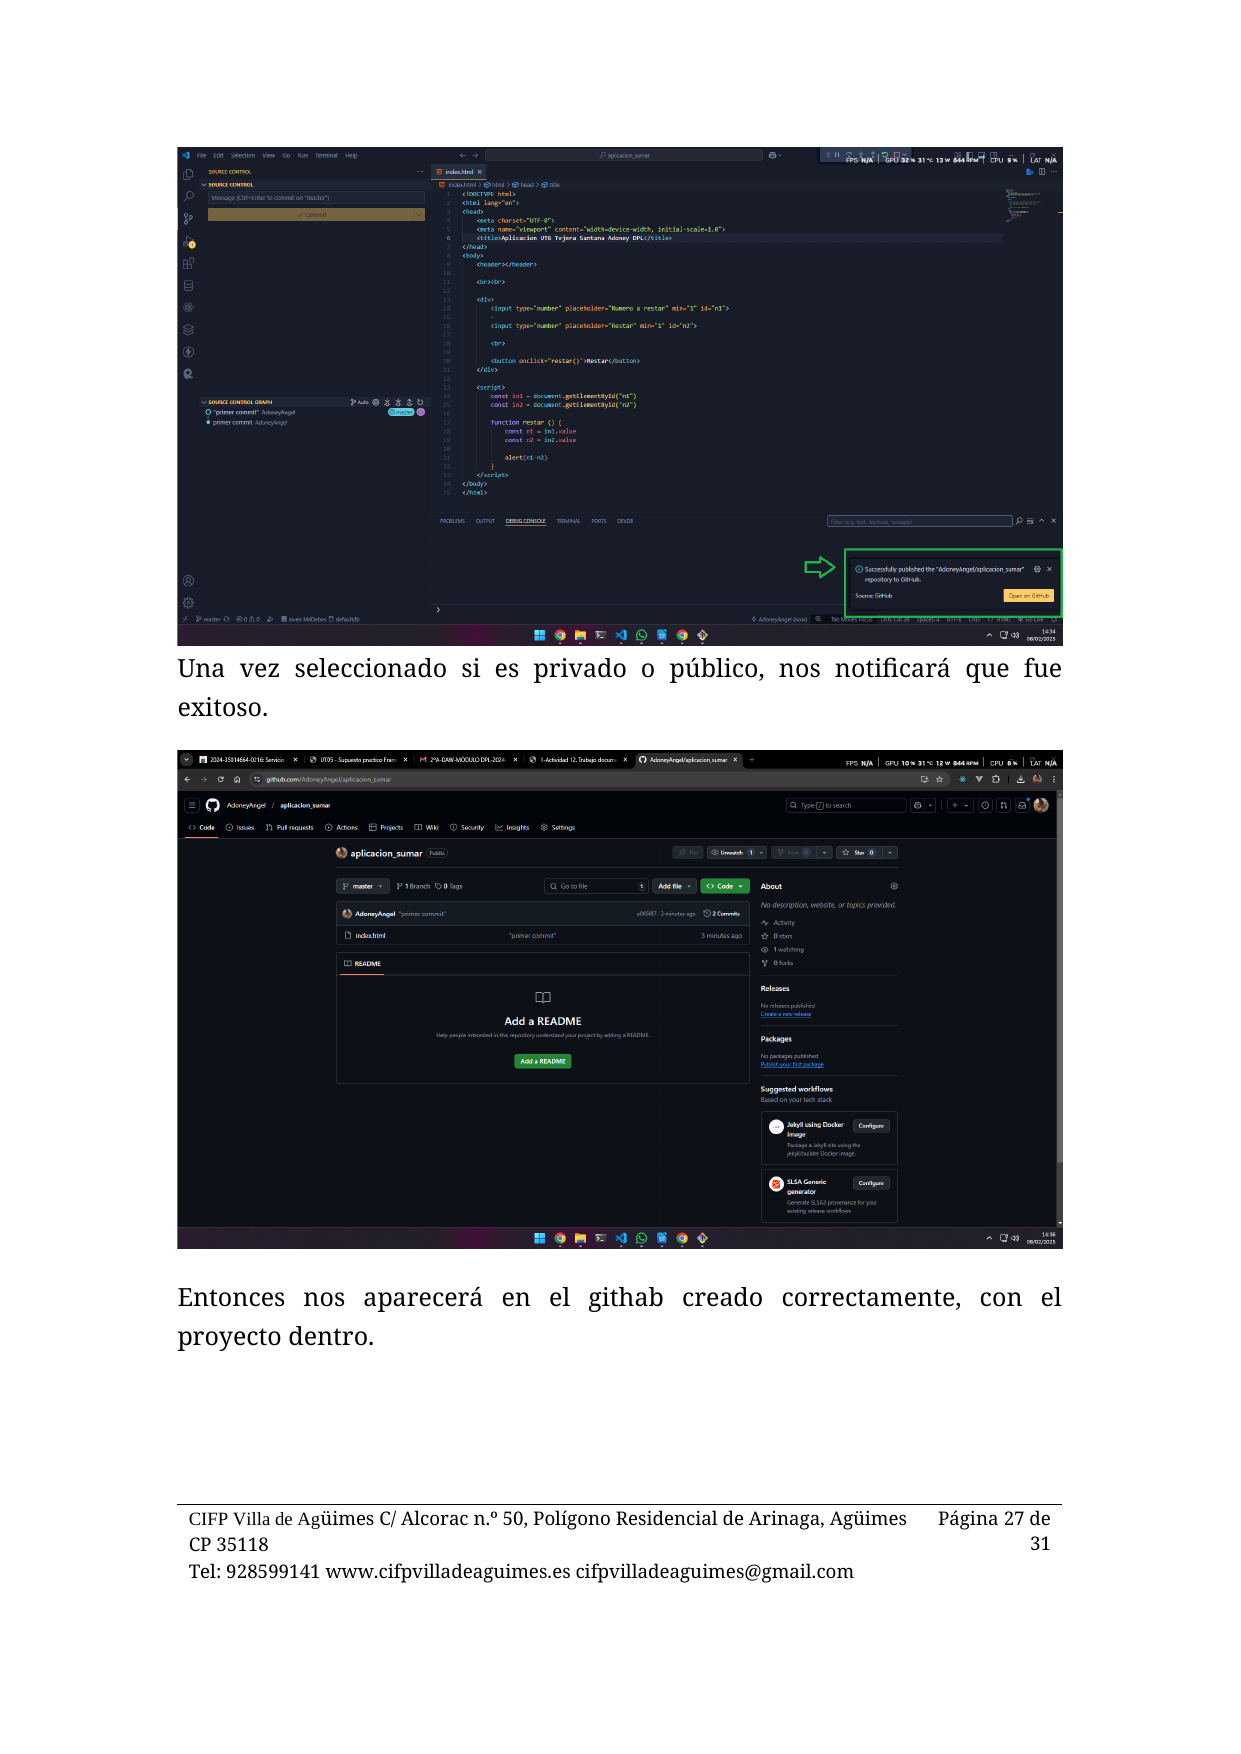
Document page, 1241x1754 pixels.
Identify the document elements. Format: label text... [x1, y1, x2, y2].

text Una vez seleccionado si es privado o público, nos notificará que fue exitoso. [177, 646, 1063, 724]
picture [177, 147, 1063, 646]
text Entonces nos aparecerá en el githab creado correctamente, con el proyecto dentro. [177, 1249, 1063, 1353]
picture [177, 750, 1063, 1249]
